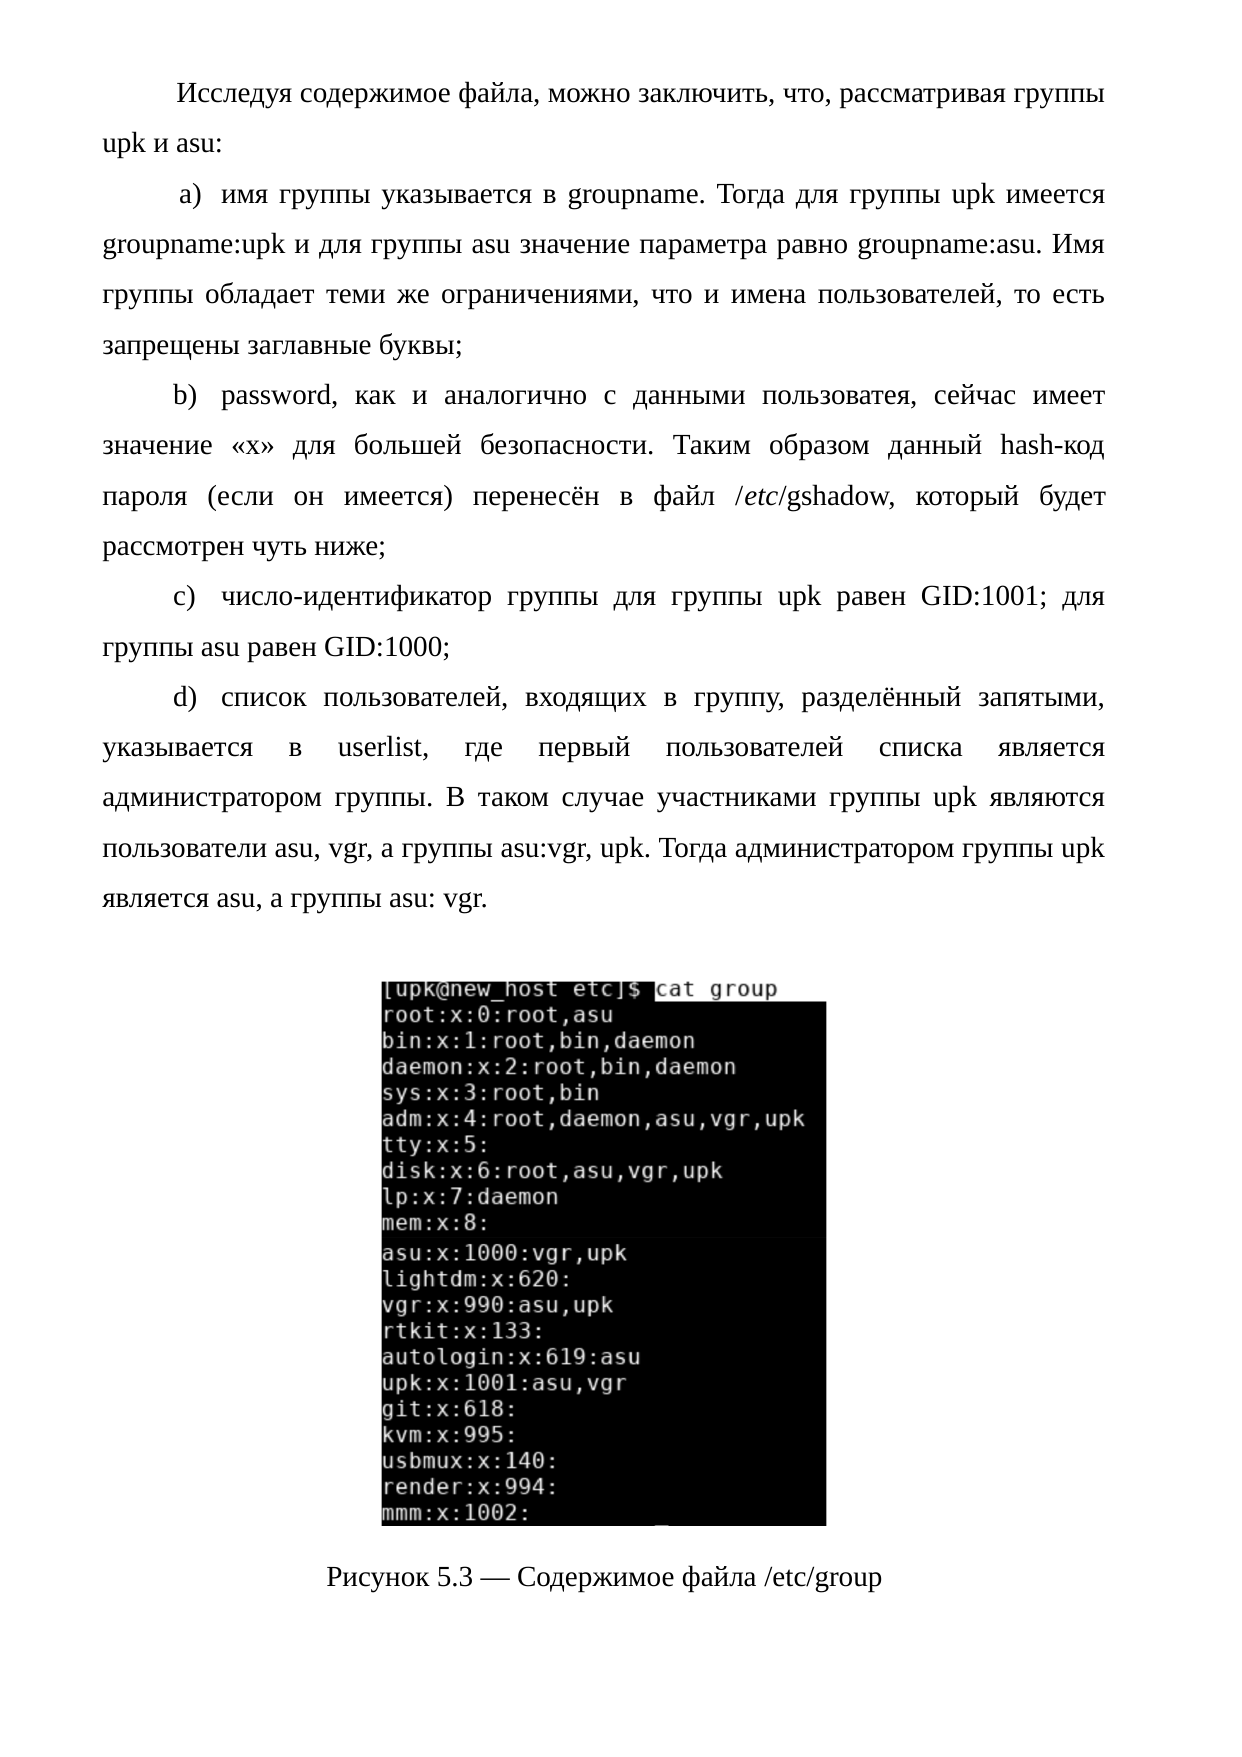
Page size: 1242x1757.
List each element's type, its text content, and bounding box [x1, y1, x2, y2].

list список пользователей, входящих в группу, разделённый запятыми, указывается в userlist, где первый пользователей списка является администратором группы. В таком случае участниками группы upk являются пользователи asu, vgr, а группы asu:vgr, upk. Тогда администратором группы upk является asu, а группы asu: vgr. [102, 679, 1106, 914]
list password, как и аналогично с данными пользоватея, сейчас имеет значение «x» для большей безопасности. Таким образом данный hash-код пароля (если он имеется) перенесён в файл /etc/gshadow, который будет рассмотрен чуть ниже; [102, 377, 1106, 562]
text Исследуя содержимое файла, можно заключить, что, рассматривая группы upk и asu: [102, 75, 1106, 159]
list имя группы указывается в groupname. Тогда для группы upk имеется groupname:upk и для группы asu значение параметра равно groupname:asu. Имя группы обладает теми же ограничениями, что и имена пользователей, то есть запрещены заглавные буквы; [102, 176, 1106, 360]
text Рисунок 5.3 — Содержимое файла /etc/group [102, 1559, 1106, 1592]
list число-идентификатор группы для группы upk равен GID:1001; для группы asu равен GID:1000; [102, 578, 1106, 662]
picture [381, 980, 827, 1526]
